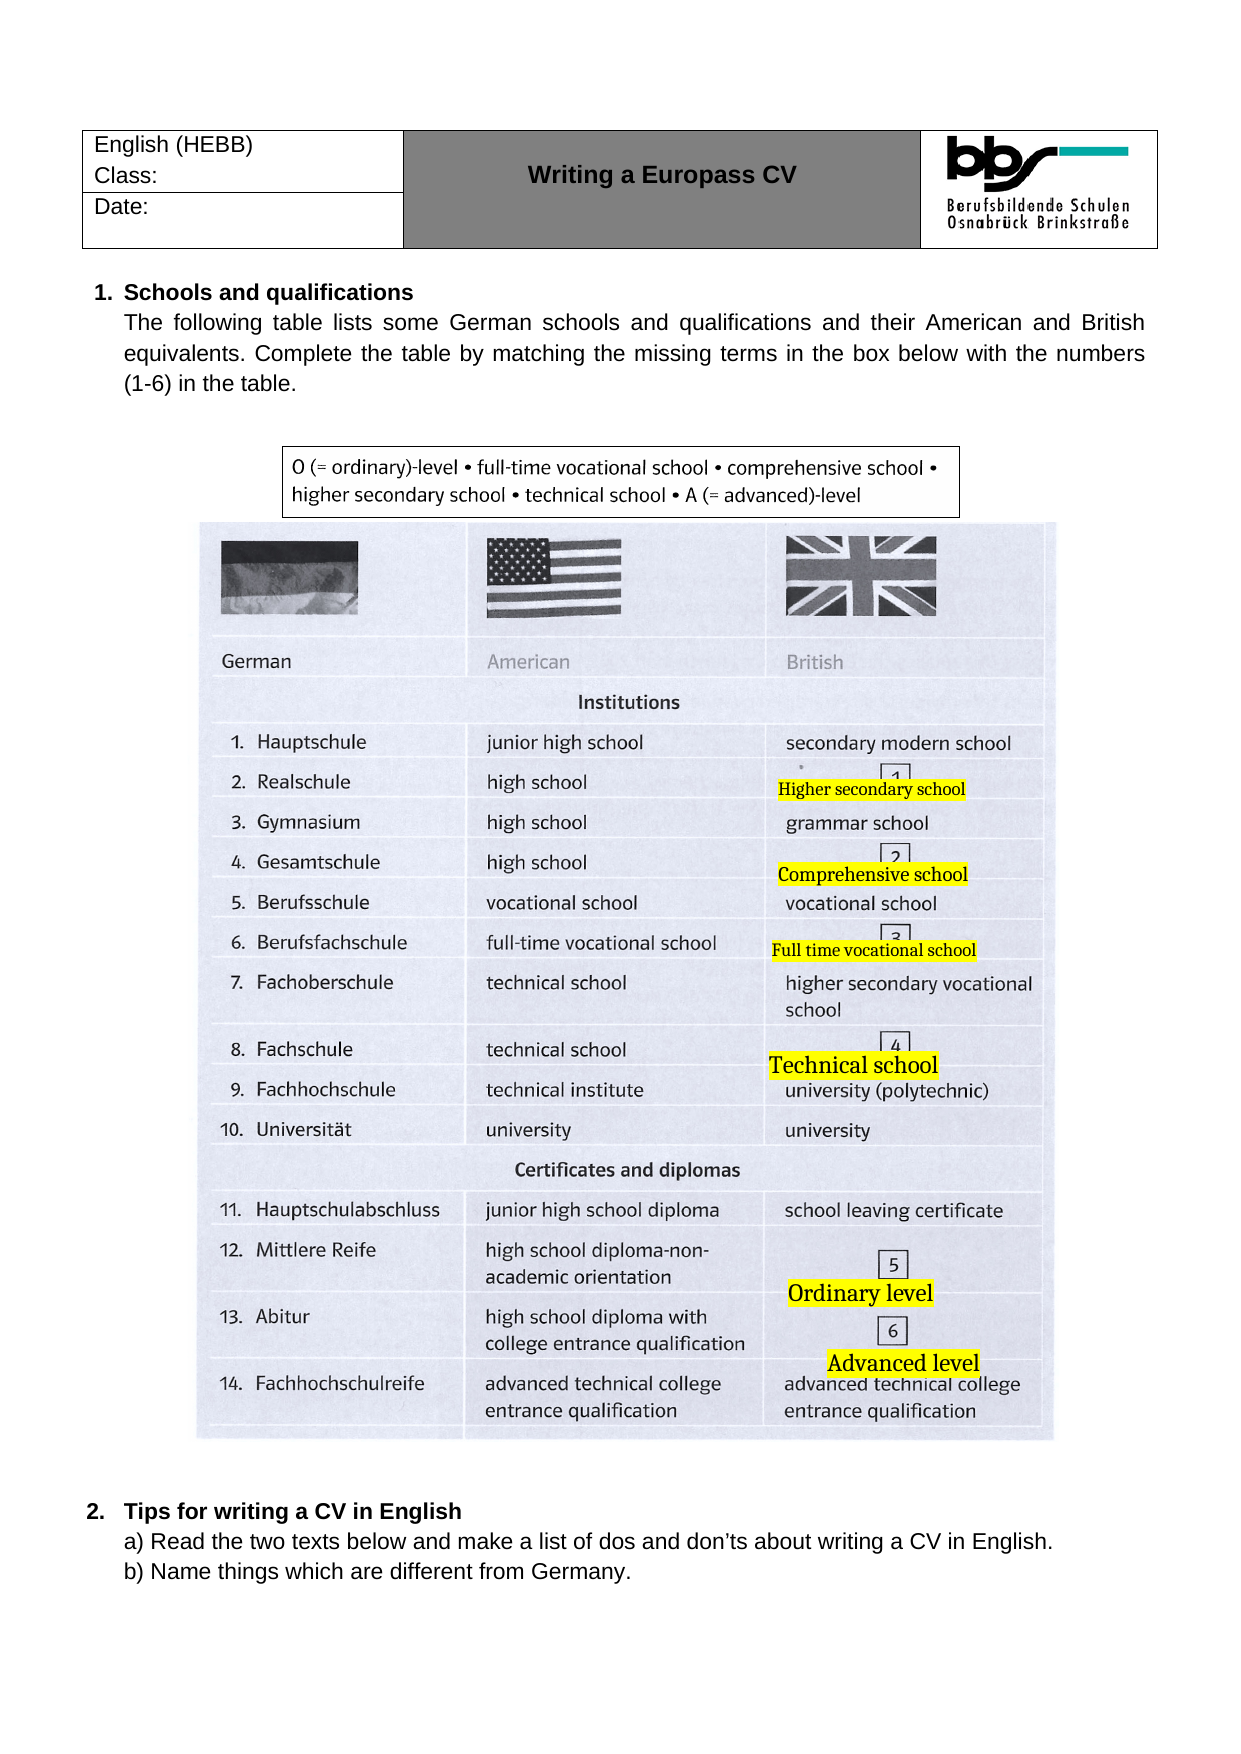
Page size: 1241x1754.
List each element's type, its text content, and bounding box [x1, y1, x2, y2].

list b) Name things which are different from Germany. [123, 1558, 1146, 1584]
list Tips for writing a CV in English [86, 1498, 1146, 1524]
table_cell Date: [83, 193, 403, 248]
list The following table lists some German schools and qualifications and their American and British equivalents. Complete the table by matching the missing terms in the box below with the numbers (1-6) in the table. [123, 309, 1146, 396]
picture [187, 522, 1060, 1442]
table_header [921, 131, 1157, 248]
list Schools and qualifications [94, 279, 1146, 306]
table_header Writing a Europass CV [404, 131, 920, 248]
table_header English (HEBB) Class: [83, 131, 403, 192]
list a) Read the two texts below and make a list of dos and don’ts about writing a CV in English. [123, 1528, 1146, 1554]
